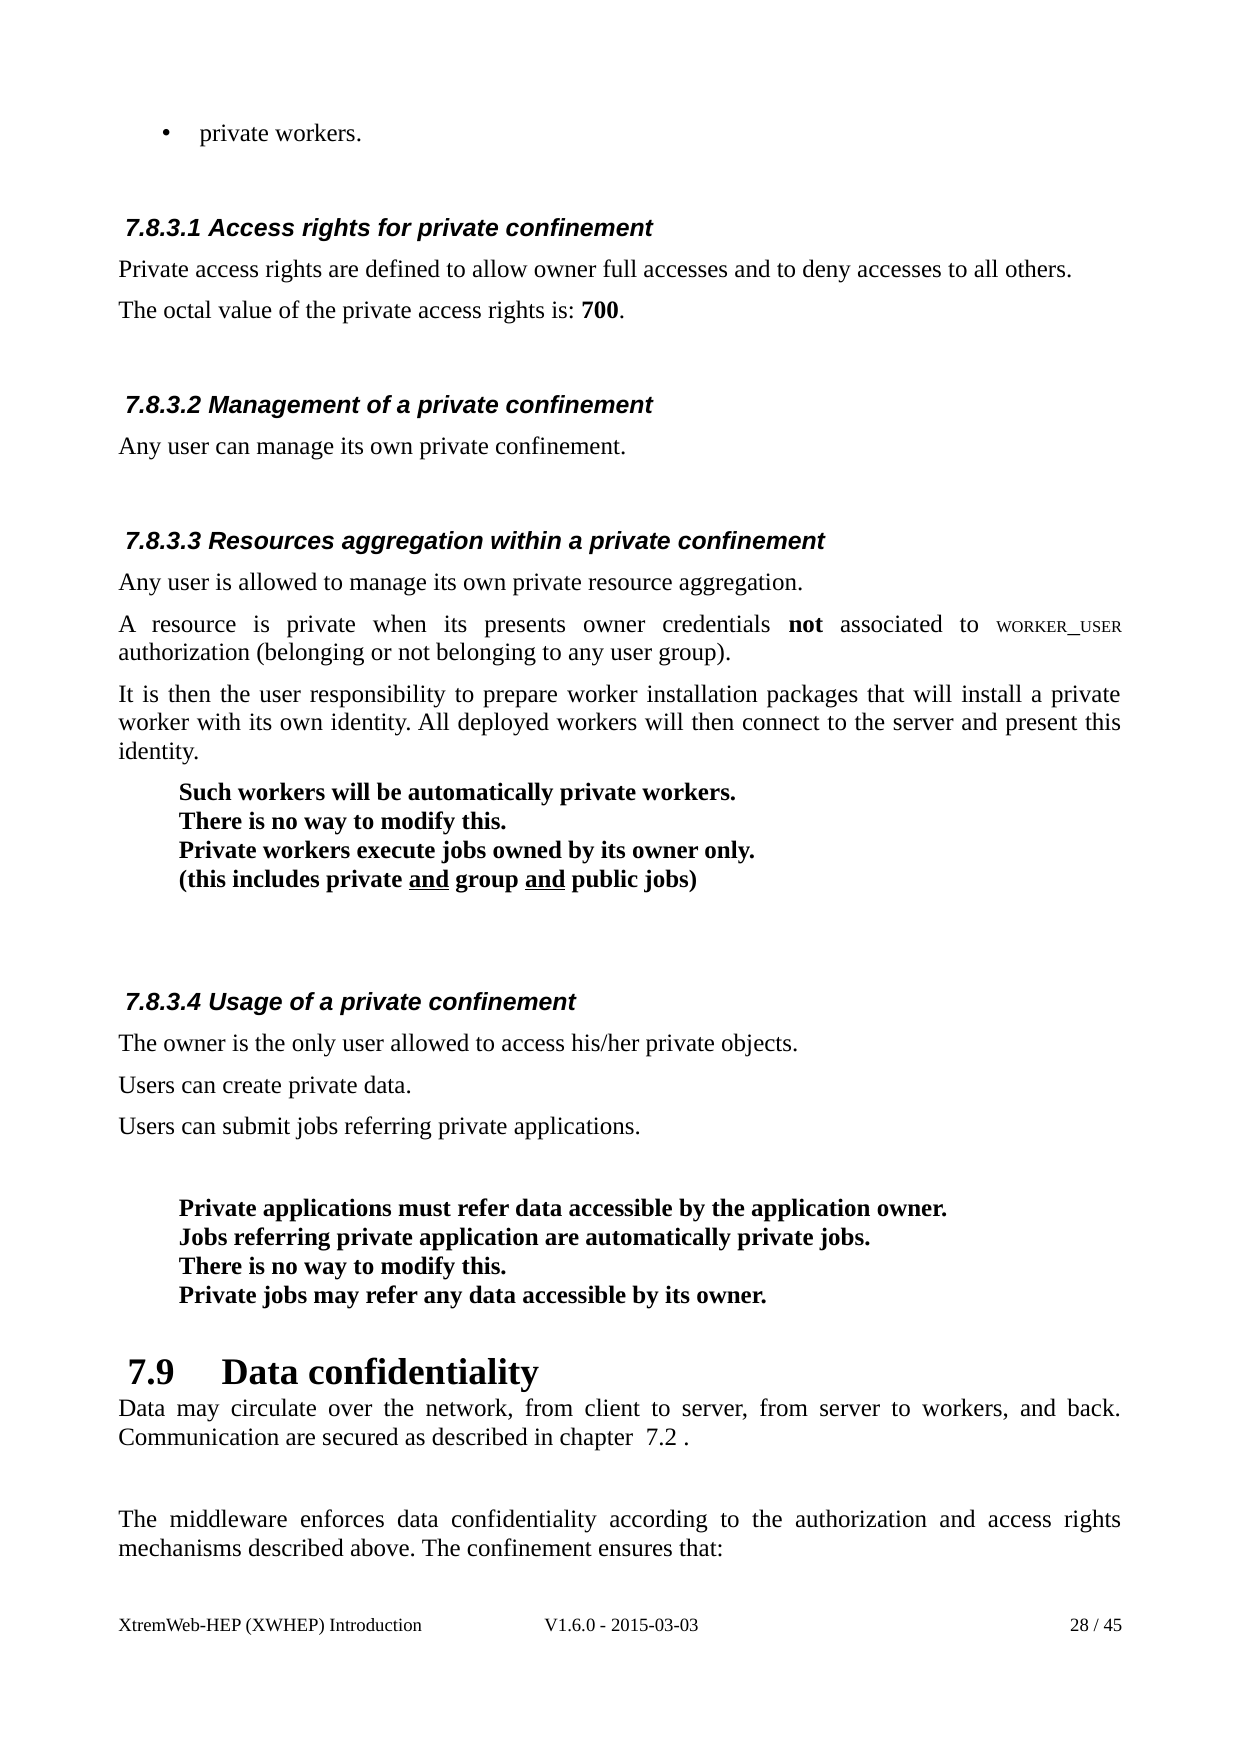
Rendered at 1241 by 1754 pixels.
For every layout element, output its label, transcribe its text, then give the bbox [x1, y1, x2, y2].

text Private workers execute jobs owned by its owner only. [179, 835, 1061, 864]
subtitle Data confidentiality [118, 1350, 1122, 1393]
text Any user is allowed to manage its own private resource aggregation. [118, 567, 1122, 596]
subtitle Management of a private confinement [118, 390, 1122, 419]
text Users can submit jobs referring private applications. [118, 1111, 1122, 1140]
subtitle Access rights for private confinement [118, 213, 1122, 242]
text The middleware enforces data confidentiality according to the authorization and access rights mechanisms described above. The confinement ensures that: [118, 1504, 1122, 1562]
text It is then the user responsibility to prepare worker installation packages that will install a private worker with its own identity. All deployed workers will then connect to the server and present this identity. [118, 679, 1122, 765]
text Private jobs may refer any data accessible by its owner. [179, 1280, 1061, 1308]
text The owner is the only user allowed to access his/her private objects. [118, 1028, 1122, 1057]
text Data may circulate over the network, from client to server, from server to workers, and back. Communication are secured as described in chapter 7.2. [118, 1393, 1122, 1450]
text (this includes private and group and public jobs) [179, 864, 1061, 892]
list private workers. [162, 118, 1122, 147]
subtitle Usage of a private confinement [118, 987, 1122, 1016]
text There is no way to modify this. [179, 806, 1061, 835]
text Users can create private data. [118, 1070, 1122, 1098]
text Such workers will be automatically private workers. [179, 777, 1061, 806]
text Any user can manage its own private confinement. [118, 431, 1122, 460]
text Private access rights are defined to allow owner full accesses and to deny accesses to all others. [118, 254, 1122, 283]
text The octal value of the private access rights is: 700. [118, 295, 1122, 324]
text Private applications must refer data accessible by the application owner. [179, 1193, 1061, 1222]
text There is no way to modify this. [179, 1251, 1061, 1280]
text A resource is private when its presents owner credentials not associated to worker_user authorization (belonging or not belonging to any user group). [118, 609, 1122, 666]
text Jobs referring private application are automatically private jobs. [179, 1222, 1061, 1251]
subtitle Resources aggregation within a private confinement [118, 526, 1122, 555]
